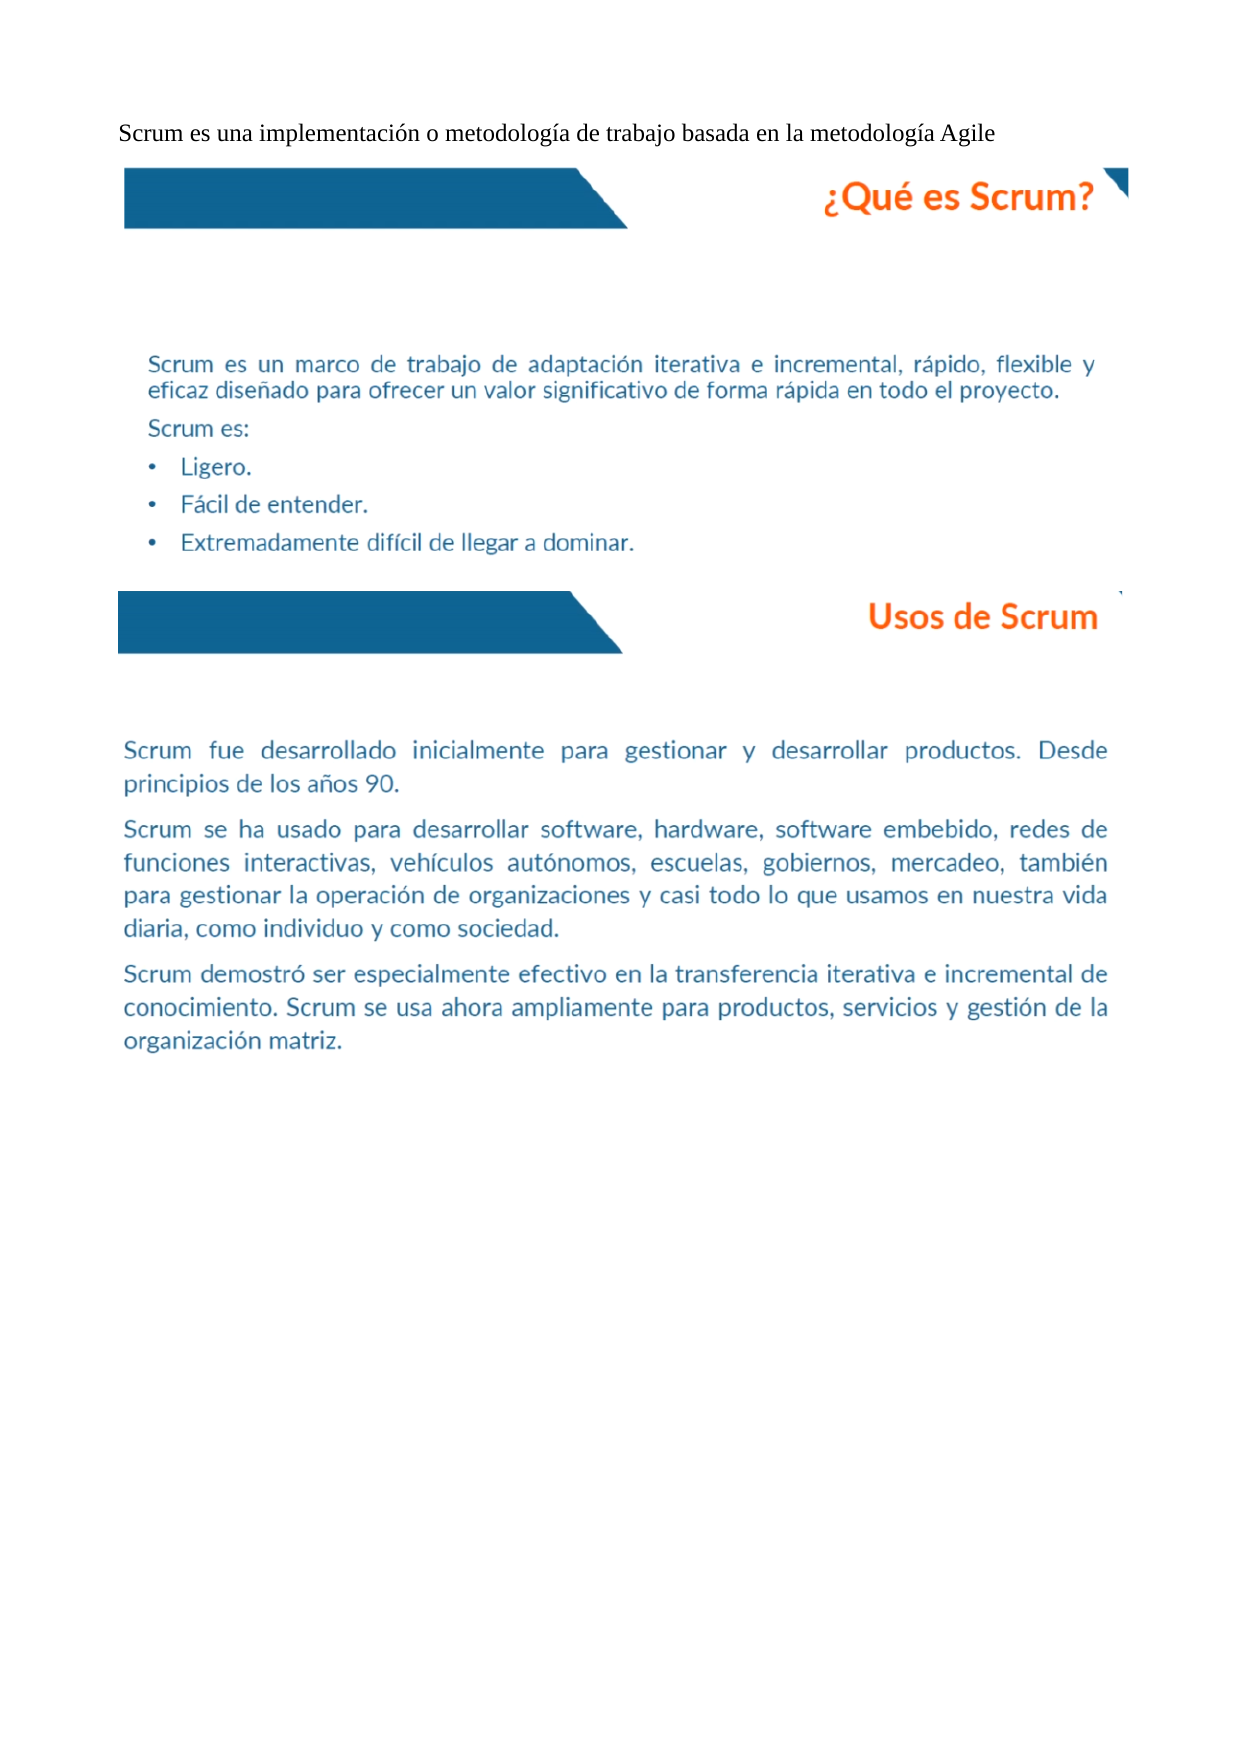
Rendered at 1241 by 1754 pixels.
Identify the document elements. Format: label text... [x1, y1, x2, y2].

picture [124, 167, 1129, 574]
picture [118, 591, 1123, 1092]
text Scrum es una implementación o metodología de trabajo basada en la metodología Agile [118, 118, 1122, 147]
